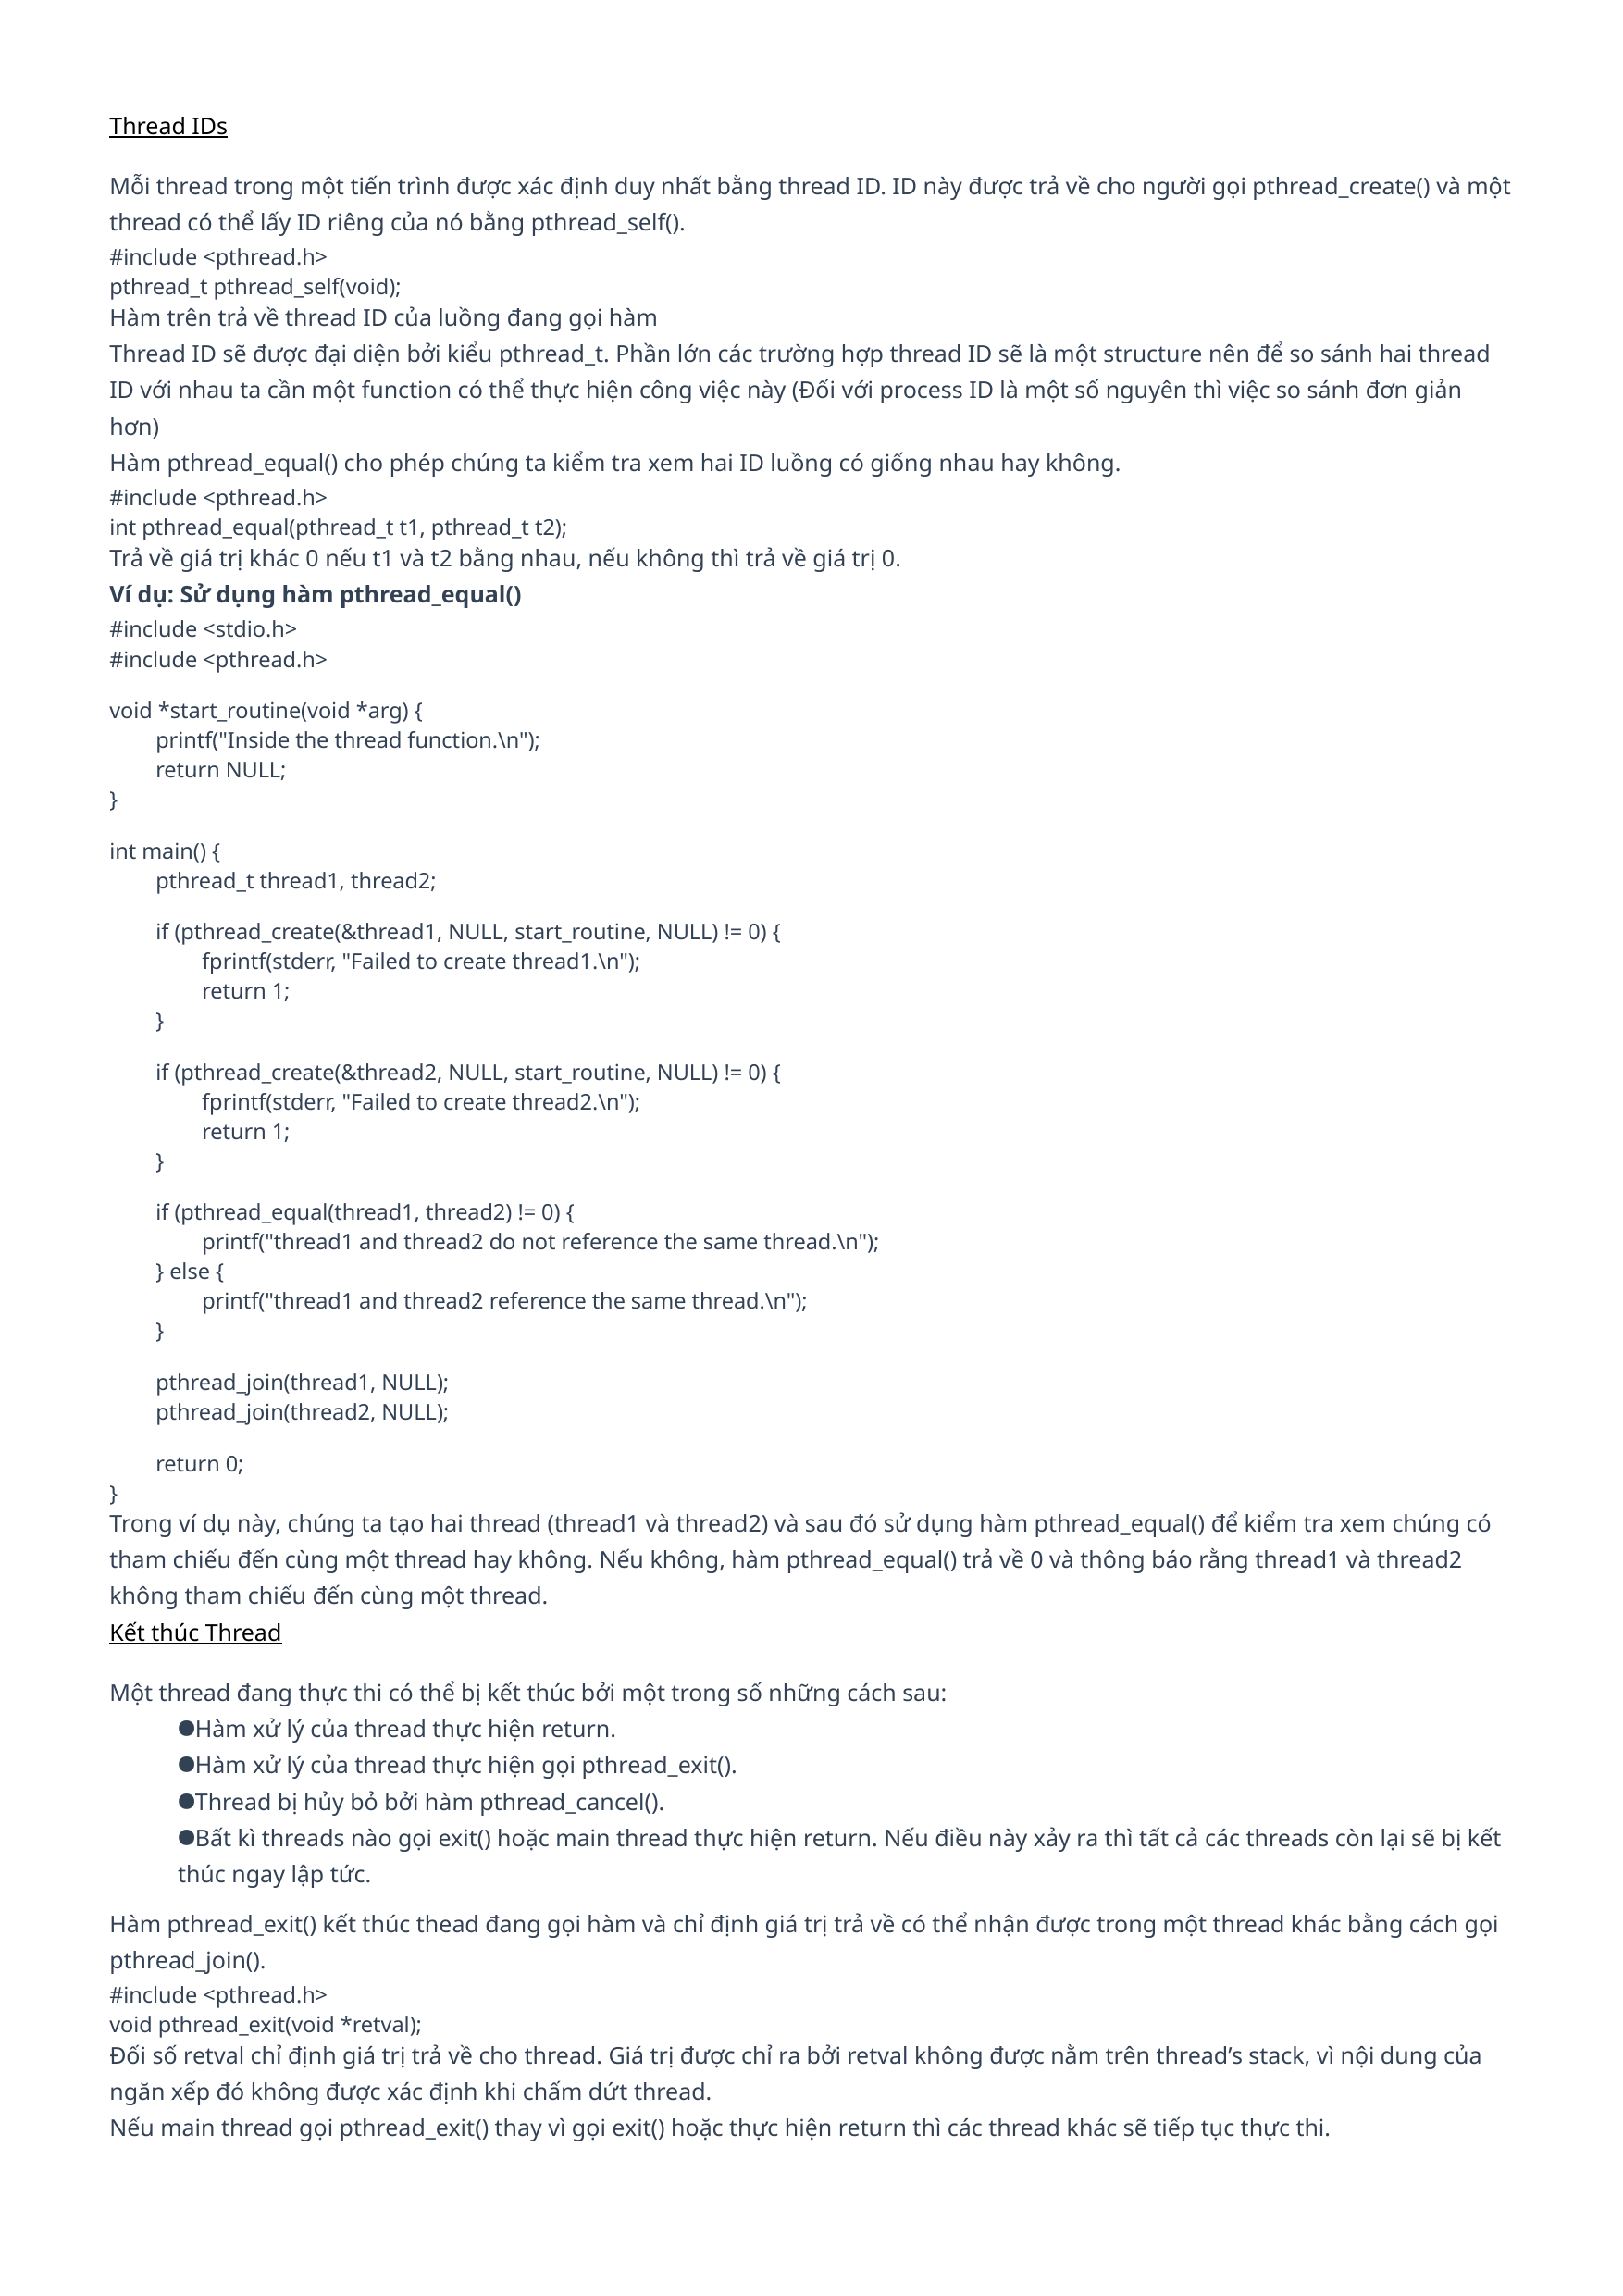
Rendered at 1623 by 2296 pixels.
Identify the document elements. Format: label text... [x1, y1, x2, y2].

text #include <pthread.h> [109, 483, 1514, 512]
text #include <pthread.h> [109, 1980, 1514, 2010]
list Hàm xử lý của thread thực hiện return. [109, 1713, 1514, 1744]
text } [109, 1006, 1514, 1035]
text if (pthread_create(&thread1, NULL, start_routine, NULL) != 0) { [109, 917, 1514, 947]
text Mỗi thread trong một tiến trình được xác định duy nhất bằng thread ID. ID này được trả về cho người gọi pthread_create() và một thread có thể lấy ID riêng của nó bằng pthread_self(). [109, 169, 1514, 238]
subtitle Kết thúc Thread [109, 1616, 1514, 1647]
text return 1; [109, 975, 1514, 1006]
text pthread_t pthread_self(void); [109, 272, 1514, 302]
text void pthread_exit(void *retval); [109, 2010, 1514, 2039]
text if (pthread_equal(thread1, thread2) != 0) { [109, 1198, 1514, 1227]
text fprintf(stderr, "Failed to create thread1.\n"); [109, 947, 1514, 975]
text } [109, 1316, 1514, 1346]
text #include <pthread.h> [109, 242, 1514, 272]
text int pthread_equal(pthread_t t1, pthread_t t2); [109, 512, 1514, 542]
text pthread_join(thread1, NULL); [109, 1367, 1514, 1396]
list Hàm xử lý của thread thực hiện gọi pthread_exit(). [109, 1749, 1514, 1781]
text Một thread đang thực thi có thể bị kết thúc bởi một trong số những cách sau: [109, 1677, 1514, 1708]
text if (pthread_create(&thread2, NULL, start_routine, NULL) != 0) { [109, 1057, 1514, 1086]
text pthread_join(thread2, NULL); [109, 1396, 1514, 1426]
text int main() { [109, 836, 1514, 865]
text return NULL; [109, 754, 1514, 784]
text Trả về giá trị khác 0 nếu t1 và t2 bằng nhau, nếu không thì trả về giá trị 0. [109, 542, 1514, 573]
text printf("thread1 and thread2 reference the same thread.\n"); [109, 1286, 1514, 1316]
list Thread bị hủy bỏ bởi hàm pthread_cancel(). [109, 1785, 1514, 1817]
text #include <stdio.h> [109, 614, 1514, 644]
list Bất kì threads nào gọi exit() hoặc main thread thực hiện return. Nếu điều này xảy ra thì tất cả các threads còn lại sẽ bị kết thúc ngay lập tức. [109, 1821, 1514, 1890]
text } [109, 784, 1514, 813]
text void *start_routine(void *arg) { [109, 695, 1514, 725]
text Nếu main thread gọi pthread_exit() thay vì gọi exit() hoặc thực hiện return thì các thread khác sẽ tiếp tục thực thi. [109, 2112, 1514, 2143]
text Thread ID sẽ được đại diện bởi kiểu pthread_t. Phần lớn các trường hợp thread ID sẽ là một structure nên để so sánh hai thread ID với nhau ta cần một function có thể thực hiện công việc này (Đối với process ID là một số nguyên thì việc so sánh đơn giản hơn) [109, 338, 1514, 441]
text Đối số retval chỉ định giá trị trả về cho thread. Giá trị được chỉ ra bởi retval không được nằm trên thread’s stack, vì nội dung của ngăn xếp đó không được xác định khi chấm dứt thread. [109, 2039, 1514, 2107]
text Hàm pthread_exit() kết thúc thead đang gọi hàm và chỉ định giá trị trả về có thể nhận được trong một thread khác bằng cách gọi pthread_join(). [109, 1907, 1514, 1975]
text return 0; [109, 1448, 1514, 1478]
text fprintf(stderr, "Failed to create thread2.\n"); [109, 1086, 1514, 1116]
text return 1; [109, 1116, 1514, 1146]
text printf("Inside the thread function.\n"); [109, 725, 1514, 754]
text printf("thread1 and thread2 do not reference the same thread.\n"); [109, 1227, 1514, 1257]
text } [109, 1146, 1514, 1175]
text Hàm trên trả về thread ID của luồng đang gọi hàm [109, 302, 1514, 333]
text Ví dụ: Sử dụng hàm pthread_equal() [109, 578, 1514, 610]
text } [109, 1478, 1514, 1508]
text } else { [109, 1257, 1514, 1286]
text Hàm pthread_equal() cho phép chúng ta kiểm tra xem hai ID luồng có giống nhau hay không. [109, 446, 1514, 478]
text Trong ví dụ này, chúng ta tạo hai thread (thread1 và thread2) và sau đó sử dụng hàm pthread_equal() để kiểm tra xem chúng có tham chiếu đến cùng một thread hay không. Nếu không, hàm pthread_equal() trả về 0 và thông báo rằng thread1 và thread2 không tham chiếu đến cùng một thread. [109, 1508, 1514, 1611]
text pthread_t thread1, thread2; [109, 865, 1514, 895]
subtitle Thread IDs [109, 109, 1514, 141]
text #include <pthread.h> [109, 644, 1514, 674]
